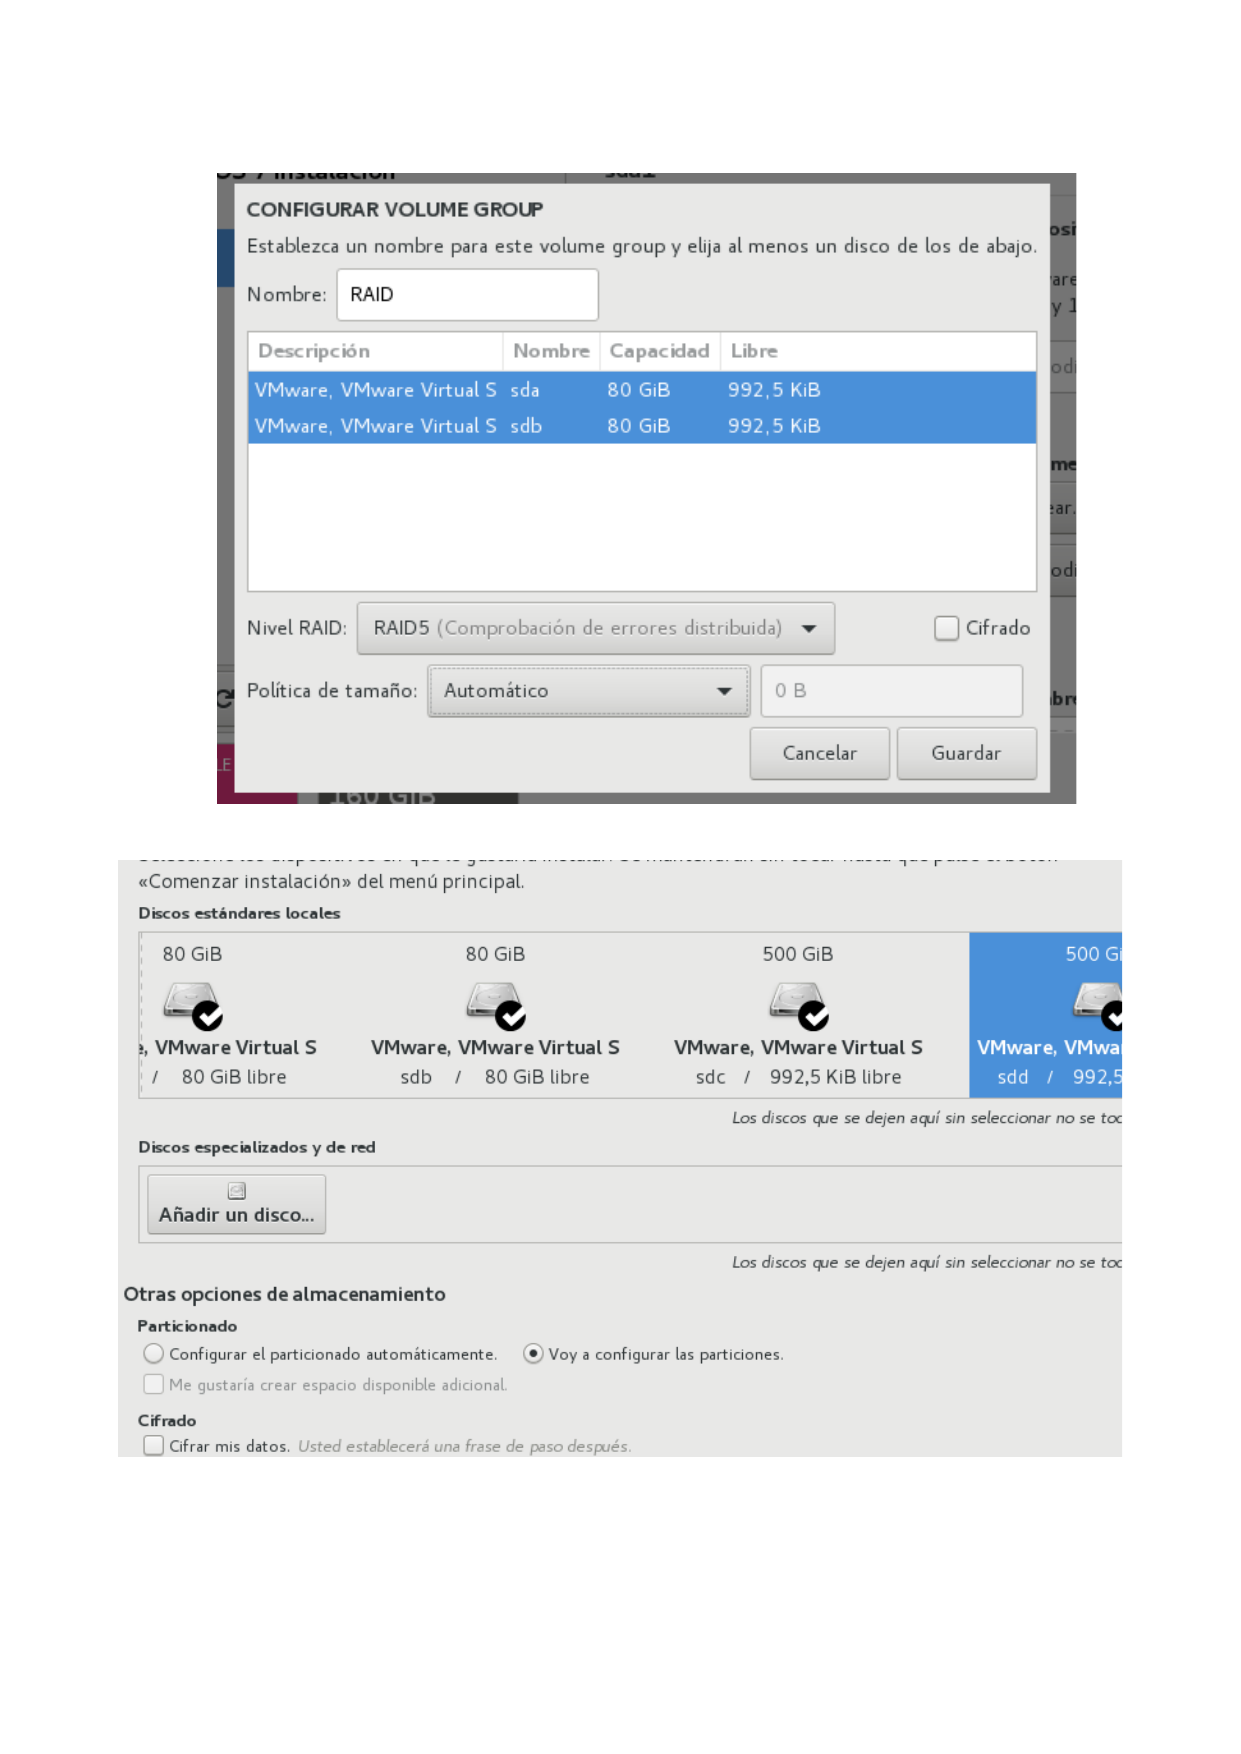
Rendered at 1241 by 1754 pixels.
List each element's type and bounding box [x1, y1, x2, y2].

picture [217, 173, 1077, 804]
picture [118, 860, 1123, 1457]
